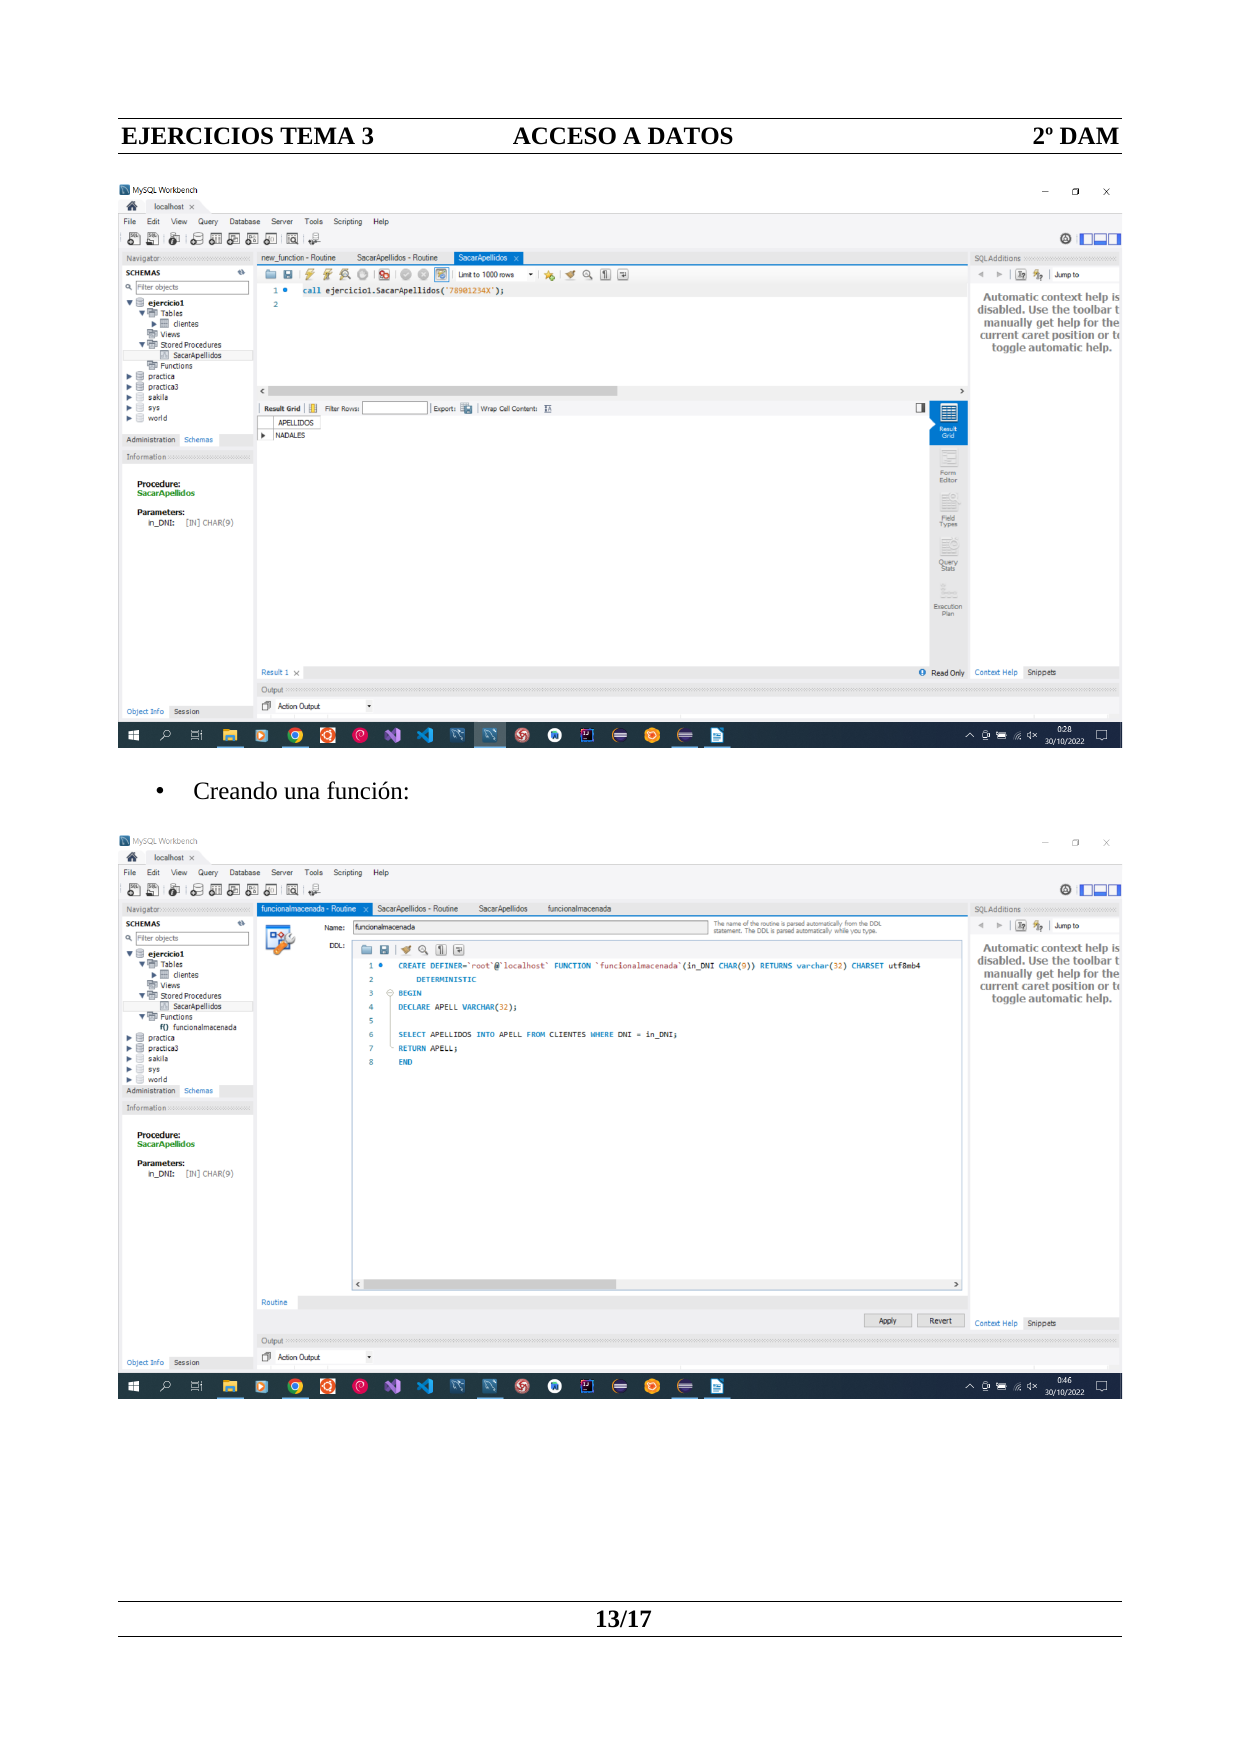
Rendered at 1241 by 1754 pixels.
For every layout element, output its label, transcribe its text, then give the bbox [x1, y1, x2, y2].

list Creando una función: [156, 776, 1122, 805]
picture [118, 833, 1123, 1399]
picture [118, 182, 1123, 748]
